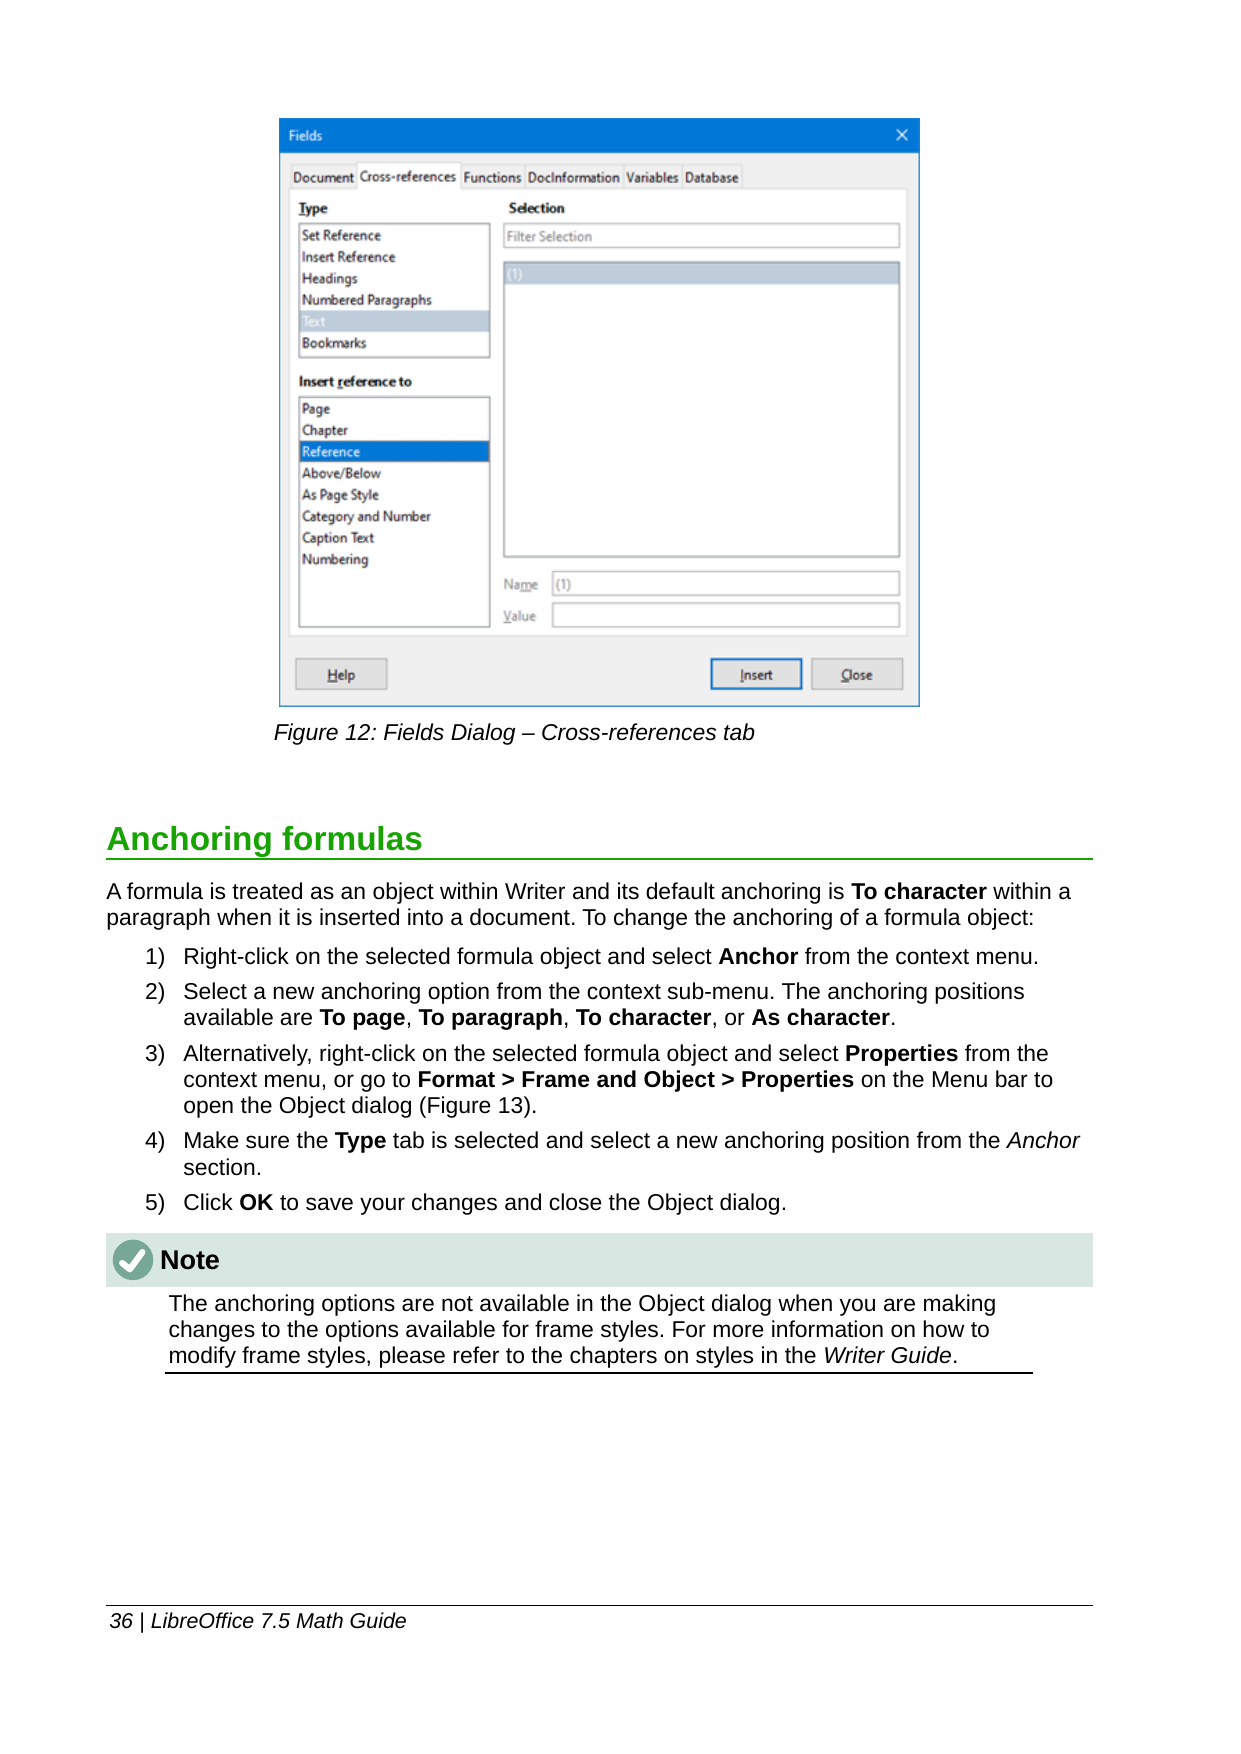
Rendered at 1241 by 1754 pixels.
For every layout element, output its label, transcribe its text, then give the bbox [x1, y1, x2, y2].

list Make sure the Type tab is selected and select a new anchoring position from the Anchor section. [165, 1127, 1093, 1180]
text Figure 12: Fields Dialog – Cross-references tab [273, 719, 925, 745]
text A formula is treated as an object within Writer and its default anchoring is To character within a paragraph when it is inserted into a document. To change the anchoring of a formula object: [106, 878, 1093, 930]
list Alternatively, right-click on the selected formula object and select Properties from the context menu, or go to Format > Frame and Object > Properties on the Menu bar to open the Object dialog (Figure 13). [165, 1039, 1093, 1119]
picture [279, 118, 920, 707]
list Select a new anchoring option from the context sub-menu. The anchoring positions available are To page, To paragraph, To character, or As character. [165, 978, 1093, 1031]
text The anchoring options are not available in the Object dialog when you are making changes to the options available for frame styles. For more information on how to modify frame styles, please refer to the chapters on styles in the Writer Guide. [165, 1287, 1033, 1372]
list Right-click on the selected formula object and select Anchor from the context menu. [165, 943, 1093, 969]
list Click OK to save your changes and close the Object dialog. [165, 1189, 1093, 1215]
subtitle Anchoring formulas [106, 819, 1093, 858]
subtitle Note [106, 1233, 1093, 1287]
